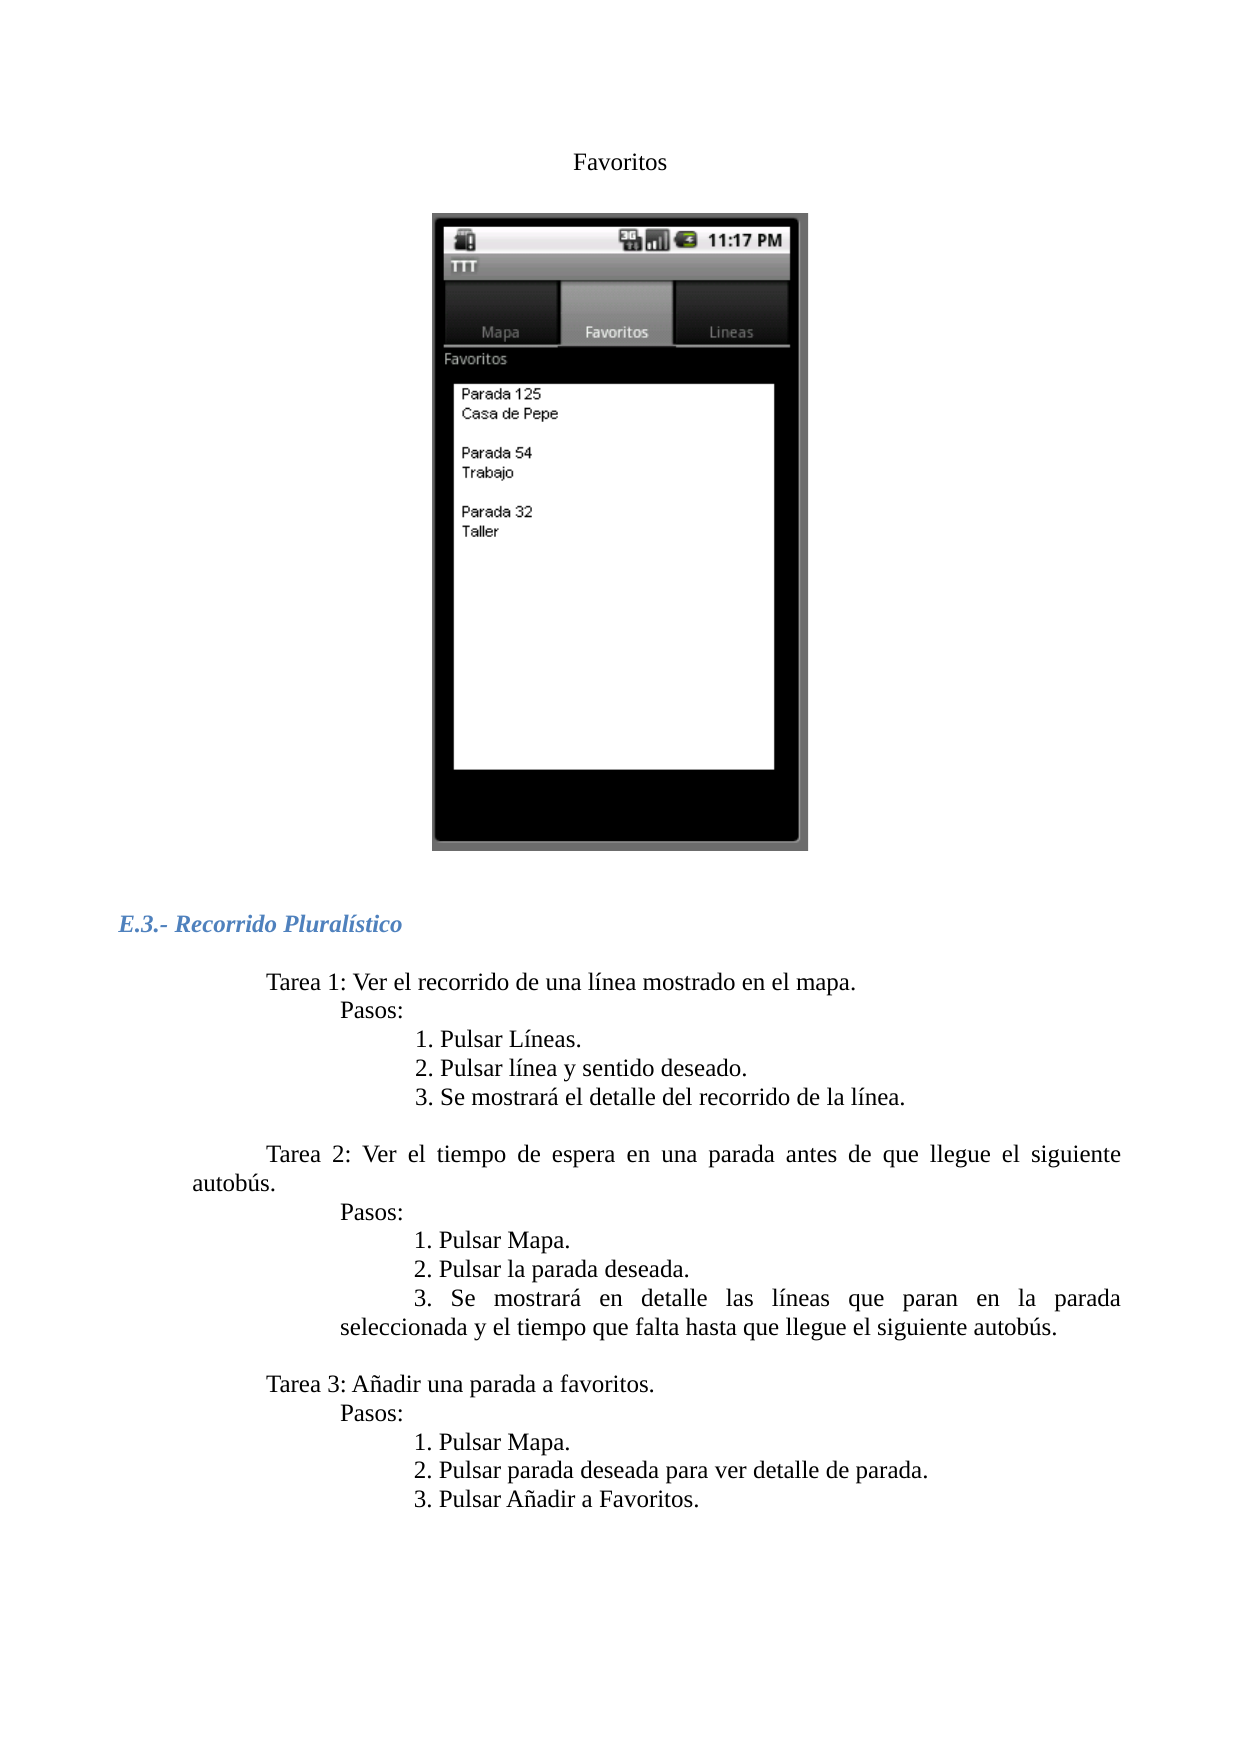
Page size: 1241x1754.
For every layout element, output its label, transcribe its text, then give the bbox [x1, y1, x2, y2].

text Pasos: [266, 996, 1122, 1024]
text 2. Pulsar parada deseada para ver detalle de parada. [340, 1456, 1122, 1484]
text Tarea 3: Añadir una parada a favoritos. [192, 1369, 1122, 1398]
text 1. Pulsar Mapa. [340, 1226, 1122, 1254]
text 3. Se mostrará el detalle del recorrido de la línea. [415, 1082, 1122, 1111]
text 2. Pulsar línea y sentido deseado. [415, 1053, 1122, 1082]
text Pasos: [266, 1197, 1122, 1226]
text 3. Pulsar Añadir a Favoritos. [340, 1484, 1122, 1513]
text Favoritos [118, 147, 1122, 176]
text 1. Pulsar Líneas. [415, 1024, 1122, 1053]
text Tarea 1: Ver el recorrido de una línea mostrado en el mapa. [192, 967, 1122, 996]
text Tarea 2: Ver el tiempo de espera en una parada antes de que llegue el siguiente autobús. [192, 1139, 1122, 1197]
text 1. Pulsar Mapa. [340, 1427, 1122, 1456]
text 3. Se mostrará en detalle las líneas que paran en la parada seleccionada y el tiempo que falta hasta que llegue el siguiente autobús. [340, 1283, 1122, 1341]
subtitle E.3.- Recorrido Pluralístico [118, 909, 1122, 938]
text 2. Pulsar la parada deseada. [340, 1254, 1122, 1283]
text Pasos: [266, 1398, 1122, 1427]
